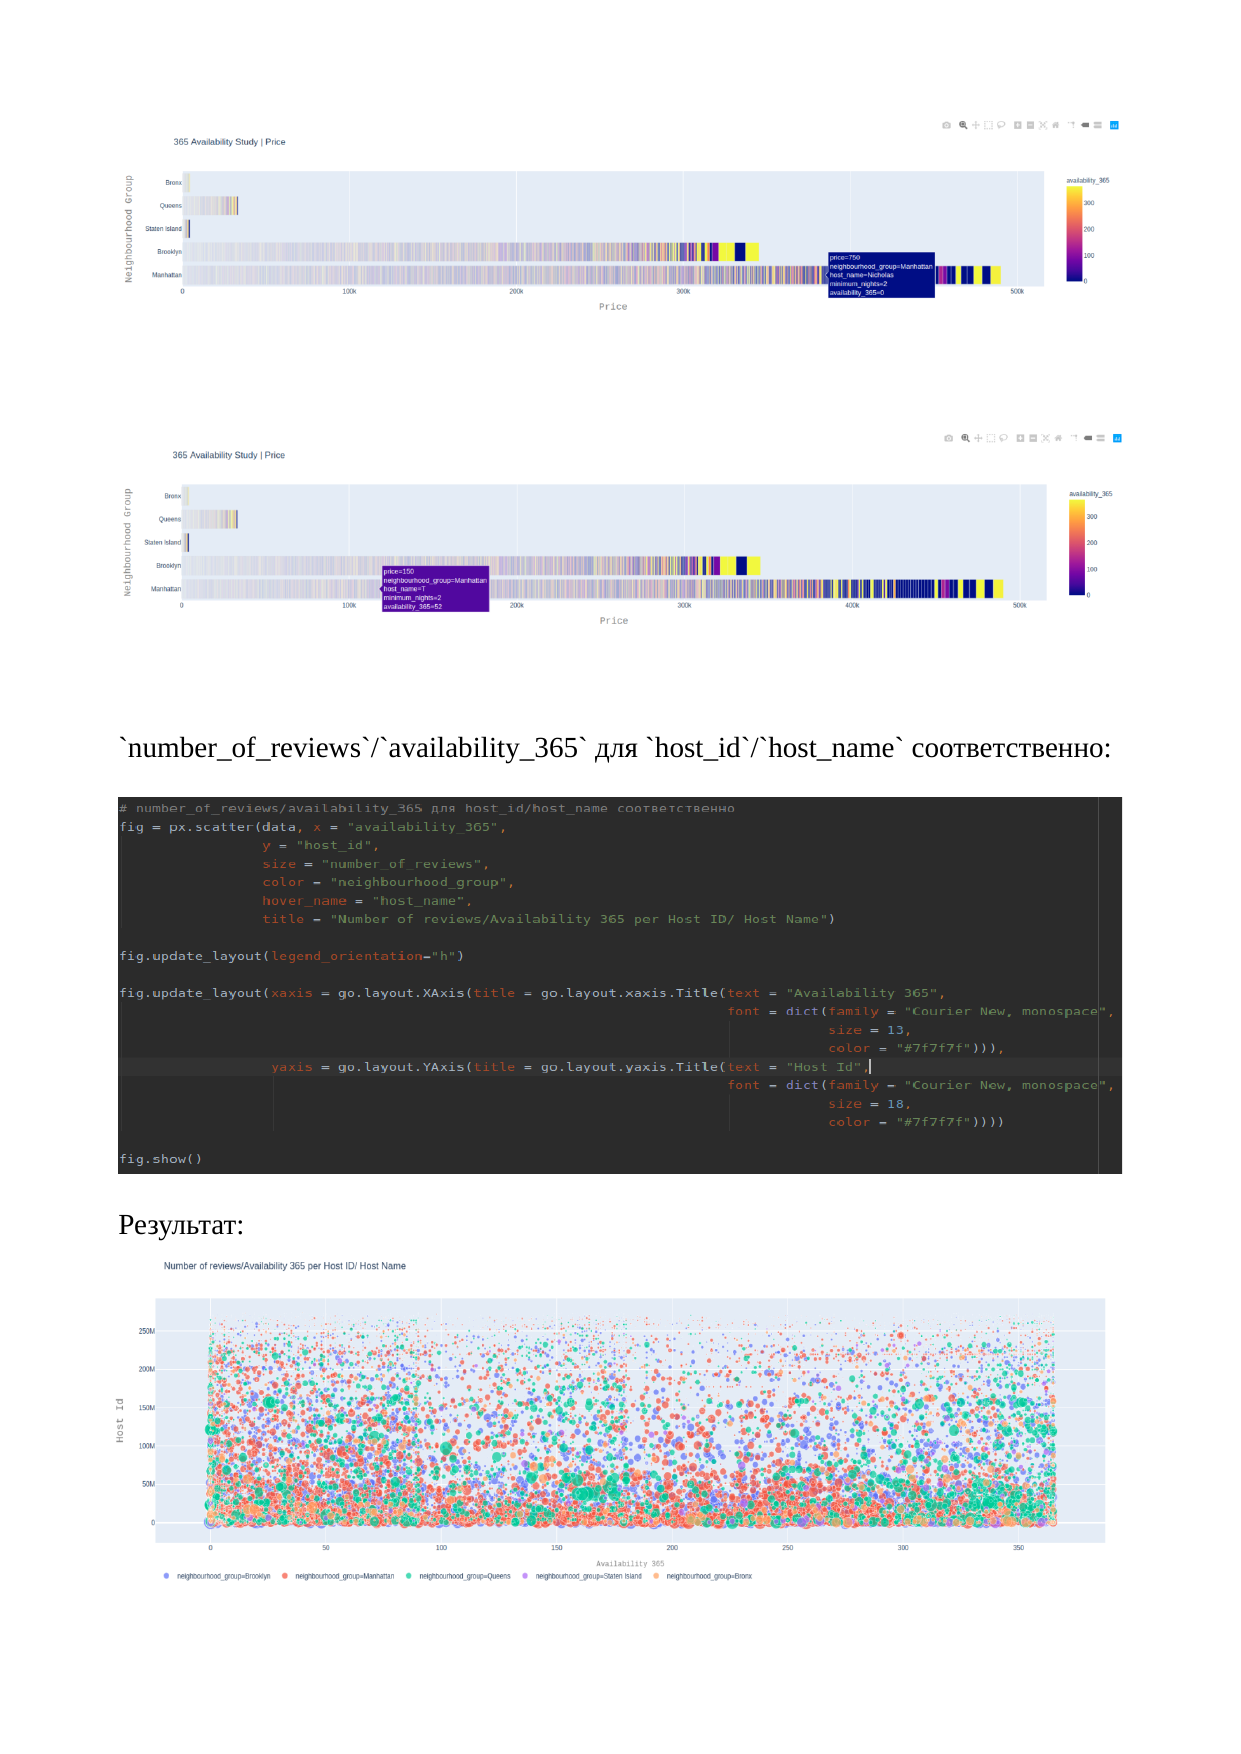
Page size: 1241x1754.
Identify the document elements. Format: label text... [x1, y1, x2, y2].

text `number_of_reviews`/`availability_365` для `host_id`/`host_name` соответственно: [118, 730, 1122, 764]
picture [118, 118, 1123, 353]
picture [118, 428, 1123, 663]
picture [113, 1251, 1118, 1591]
text Результат: [118, 1207, 1122, 1241]
picture [118, 797, 1123, 1174]
